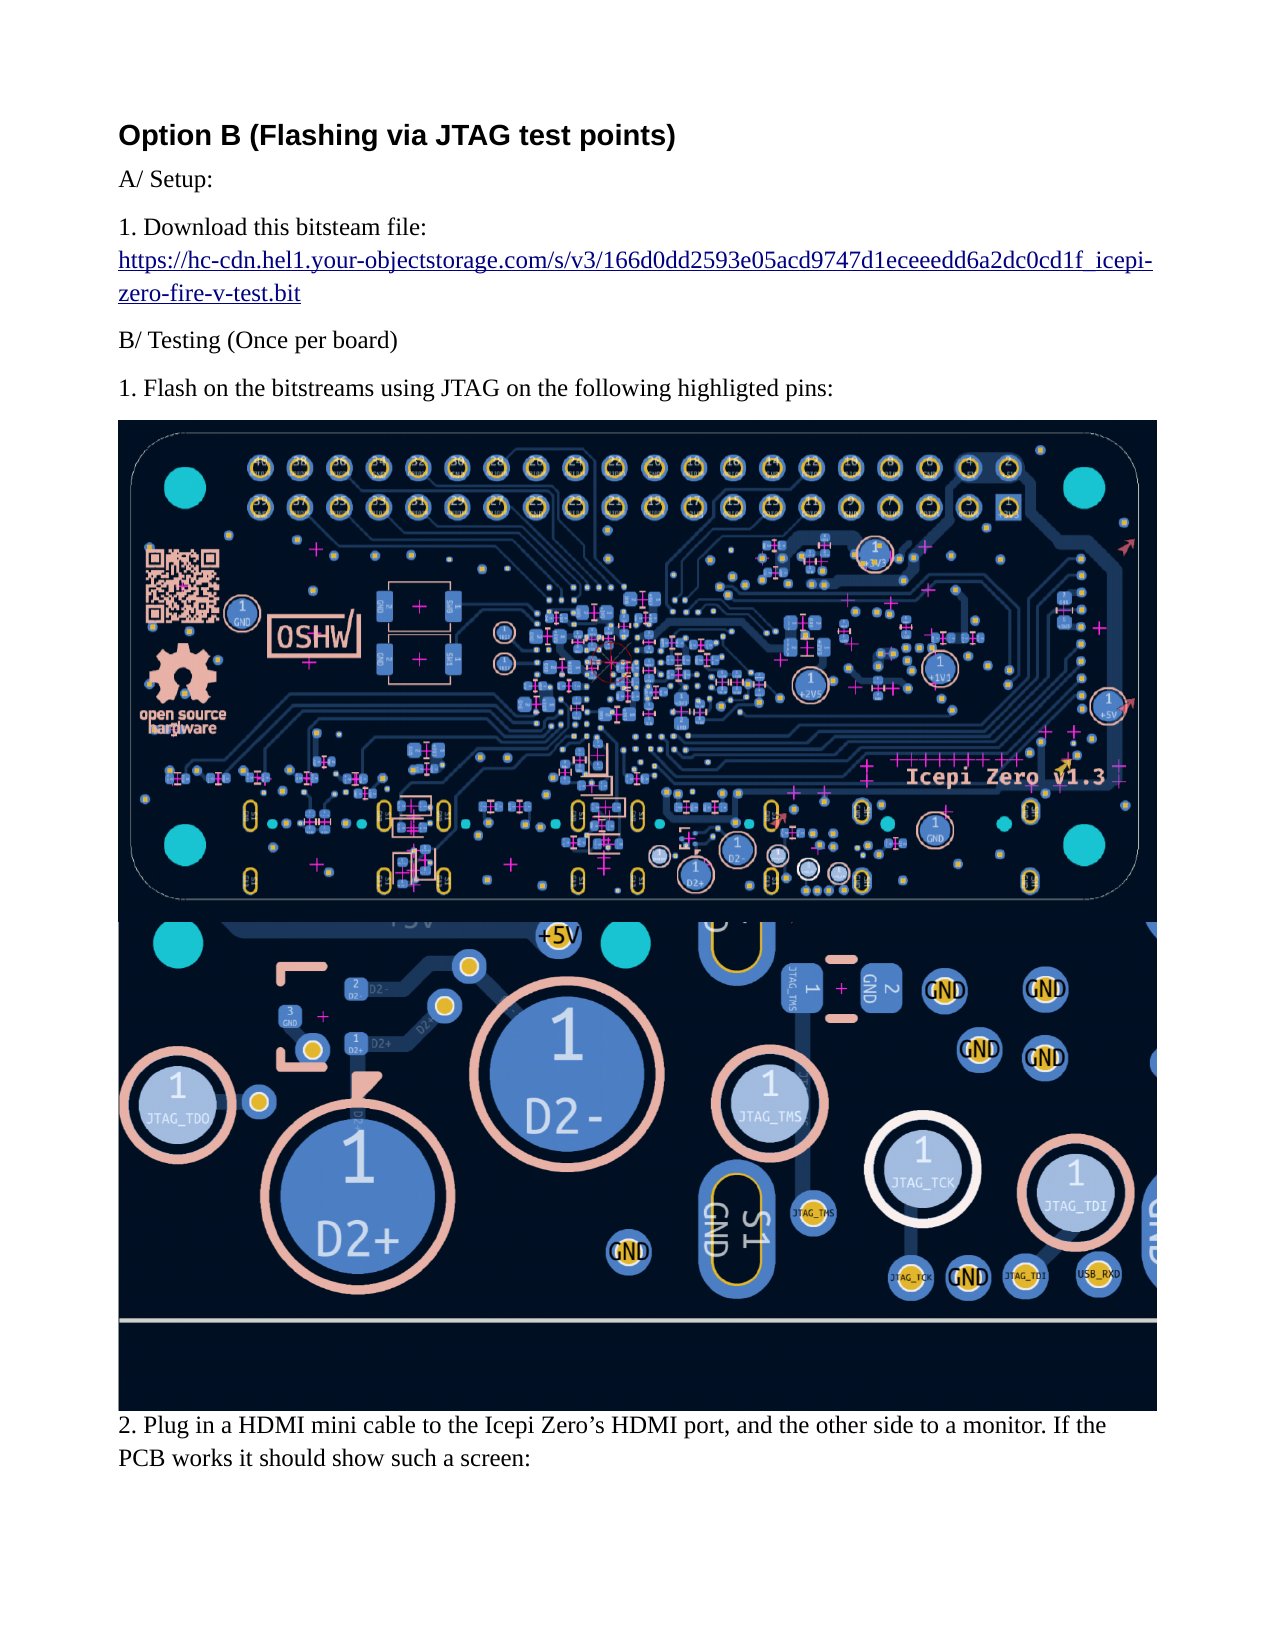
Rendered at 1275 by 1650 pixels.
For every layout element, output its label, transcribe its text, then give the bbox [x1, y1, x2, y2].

text 1. Download this bitsteam file: https://hc-cdn.hel1.your-objectstorage.com/s/v3/166d0dd2593e05acd9747d1eceeedd6a2dc0cd1f_icepi-zero-fire-v-test.bit [118, 212, 1157, 307]
subtitle Option B (Flashing via JTAG test points) [118, 118, 1157, 152]
text 1. Flash on the bitstreams using JTAG on the following highligted pins: [118, 373, 1157, 402]
text 2. Plug in a HDMI mini cable to the Icepi Zero’s HDMI port, and the other side to a monitor. If the PCB works it should show such a screen: [118, 1411, 1157, 1472]
text B/ Testing (Once per board) [118, 325, 1157, 354]
picture [118, 420, 1157, 1411]
text A/ Setup: [118, 164, 1157, 193]
